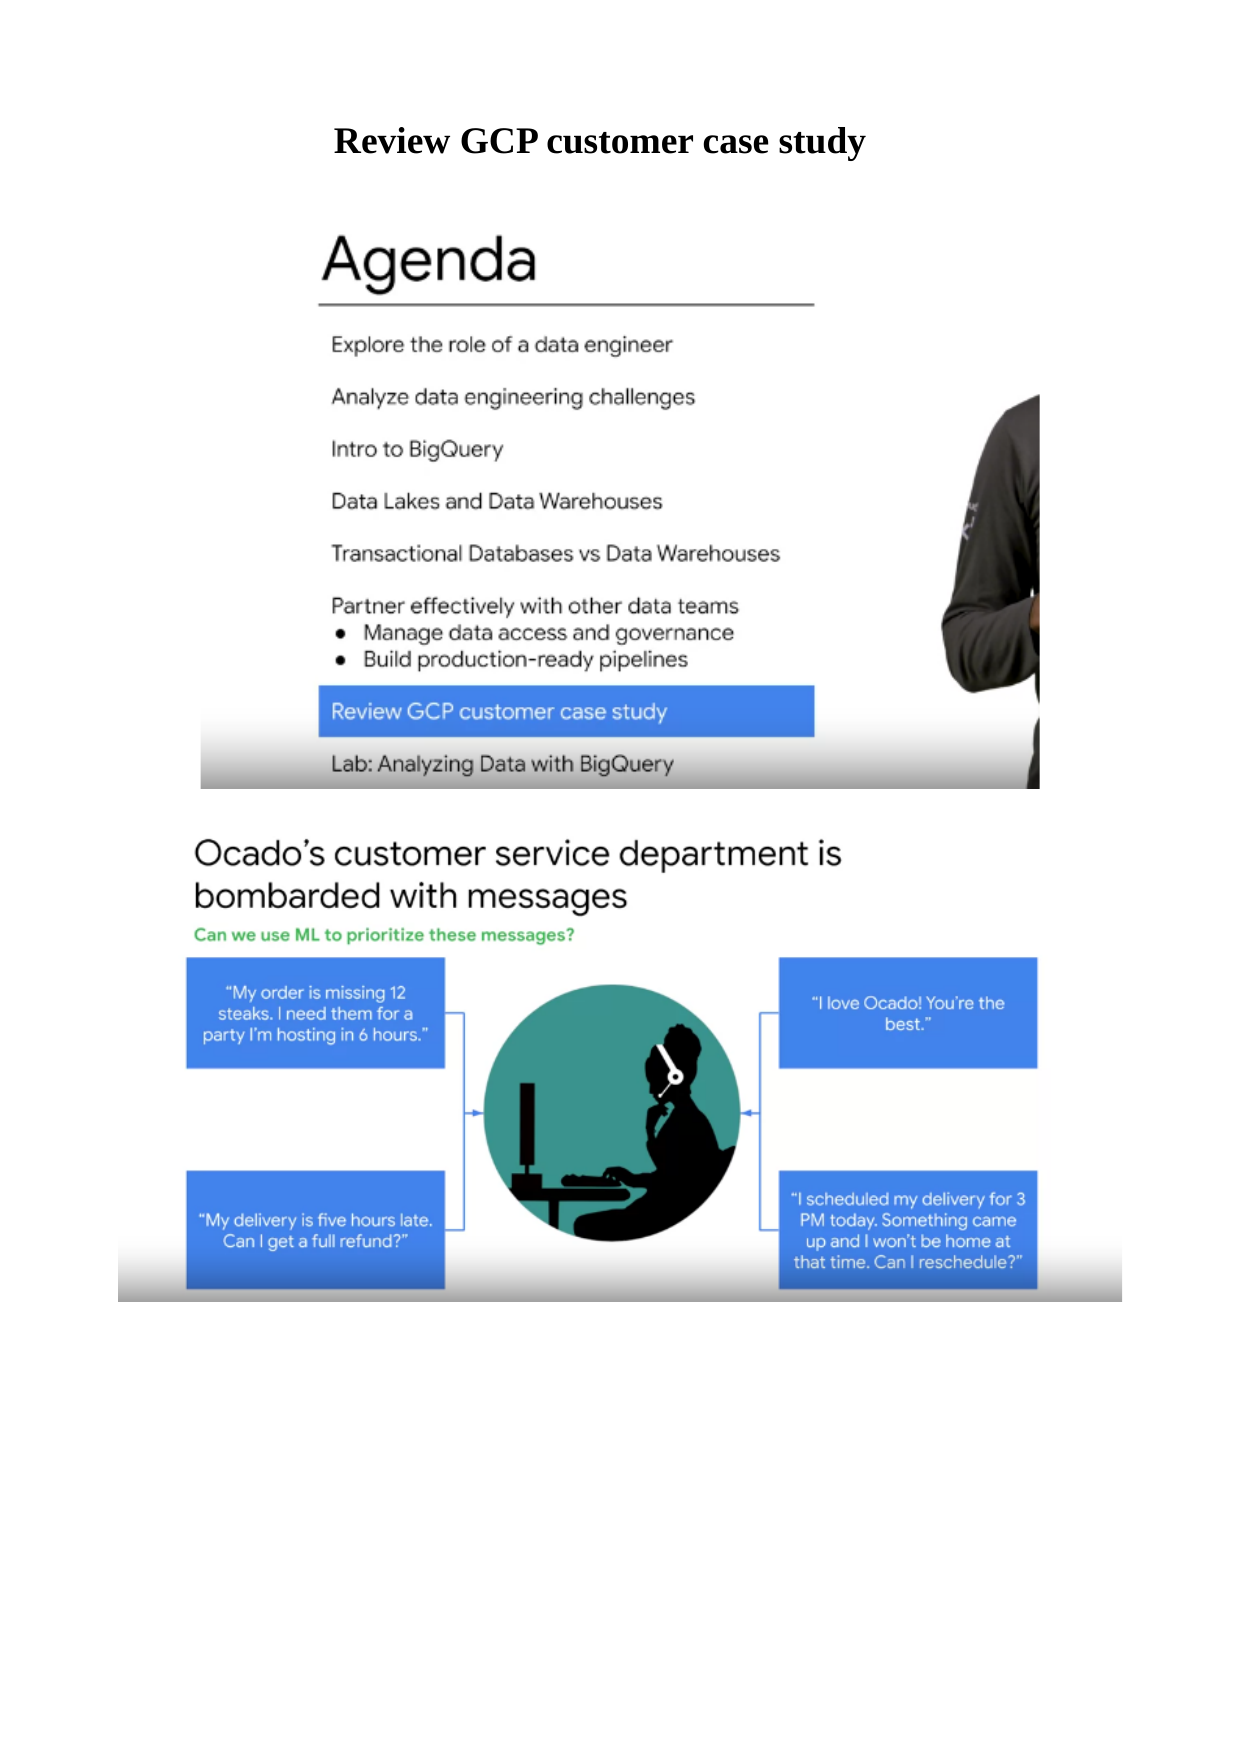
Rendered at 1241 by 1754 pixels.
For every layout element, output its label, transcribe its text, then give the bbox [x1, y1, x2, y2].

picture [118, 817, 1123, 1302]
picture [200, 202, 1040, 789]
subtitle Review GCP customer case study [118, 118, 1122, 161]
